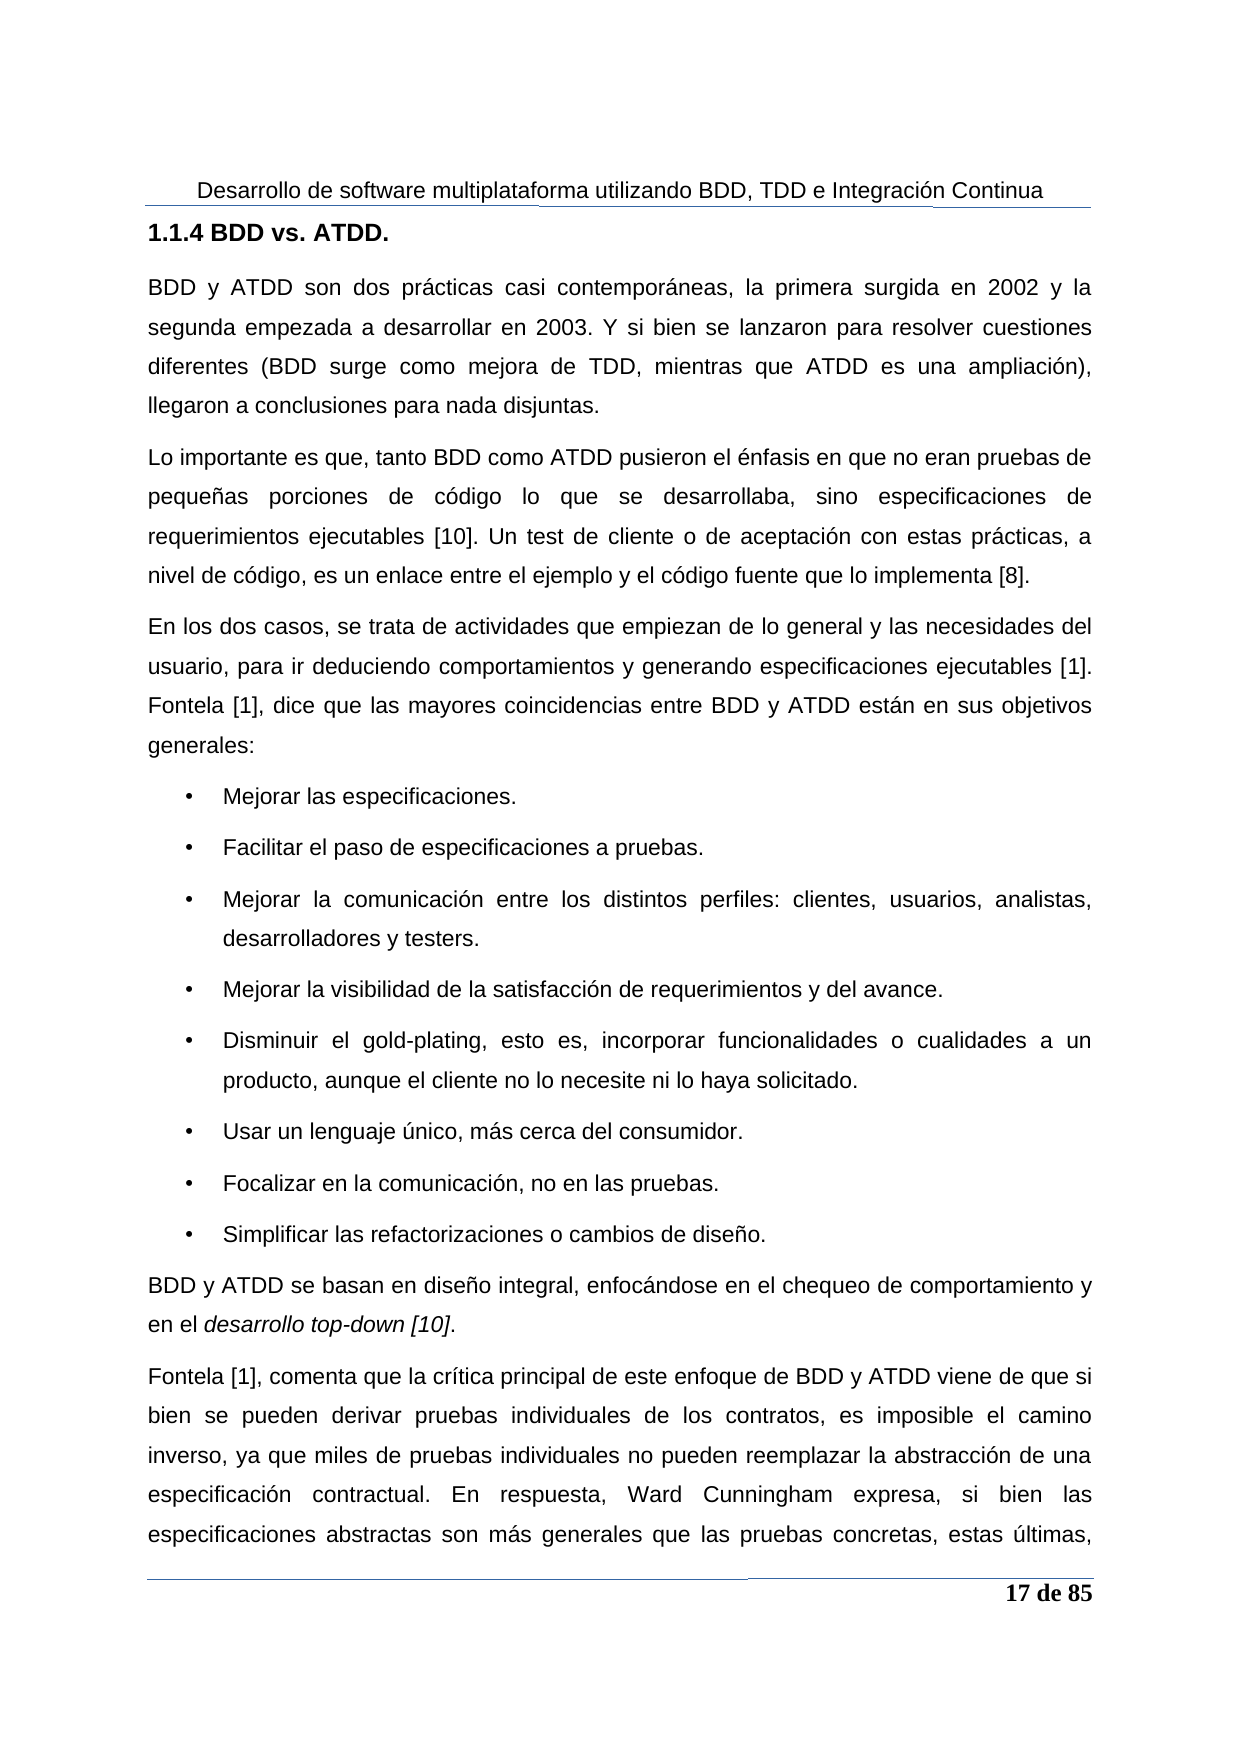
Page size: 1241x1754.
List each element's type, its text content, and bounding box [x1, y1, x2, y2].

text BDD y ATDD son dos prácticas casi contemporáneas, la primera surgida en 2002 y la segunda empezada a desarrollar en 2003. Y si bien se lanzaron para resolver cuestiones diferentes (BDD surge como mejora de TDD, mientras que ATDD es una ampliación), llegaron a conclusiones para nada disjuntas. [148, 274, 1093, 419]
list Mejorar las especificaciones. [185, 783, 1093, 809]
list Usar un lenguaje único, más cerca del consumidor. [185, 1118, 1093, 1144]
text Fontela [1], comenta que la crítica principal de este enfoque de BDD y ATDD viene de que si bien se pueden derivar pruebas individuales de los contratos, es imposible el camino inverso, ya que miles de pruebas individuales no pueden reemplazar la abstracción de una especificación contractual. En respuesta, Ward Cunningham expresa, si bien las especificaciones abstractas son más generales que las pruebas concretas, estas últimas, [148, 1363, 1093, 1547]
text Lo importante es que, tanto BDD como ATDD pusieron el énfasis en que no eran pruebas de pequeñas porciones de código lo que se desarrollaba, sino especificaciones de requerimientos ejecutables [10]. Un test de cliente o de aceptación con estas prácticas, a nivel de código, es un enlace entre el ejemplo y el código fuente que lo implementa [8]. [148, 444, 1093, 588]
list Mejorar la visibilidad de la satisfacción de requerimientos y del avance. [185, 976, 1093, 1003]
text En los dos casos, se trata de actividades que empiezan de lo general y las necesidades del usuario, para ir deduciendo comportamientos y generando especificaciones ejecutables [1]. Fontela [1], dice que las mayores coincidencias entre BDD y ATDD están en sus objetivos generales: [148, 613, 1093, 758]
list Facilitar el paso de especificaciones a pruebas. [185, 834, 1093, 861]
subtitle 1.1.4 BDD vs. ATDD. [148, 218, 1093, 247]
list Simplificar las refactorizaciones o cambios de diseño. [185, 1221, 1093, 1247]
list Mejorar la comunicación entre los distintos perfiles: clientes, usuarios, analistas, desarrolladores y testers. [185, 886, 1093, 951]
text BDD y ATDD se basan en diseño integral, enfocándose en el chequeo de comportamiento y en el desarrollo top-down [10]. [148, 1272, 1093, 1338]
list Focalizar en la comunicación, no en las pruebas. [185, 1169, 1093, 1196]
list Disminuir el gold-plating, esto es, incorporar funcionalidades o cualidades a un producto, aunque el cliente no lo necesite ni lo haya solicitado. [185, 1027, 1093, 1093]
